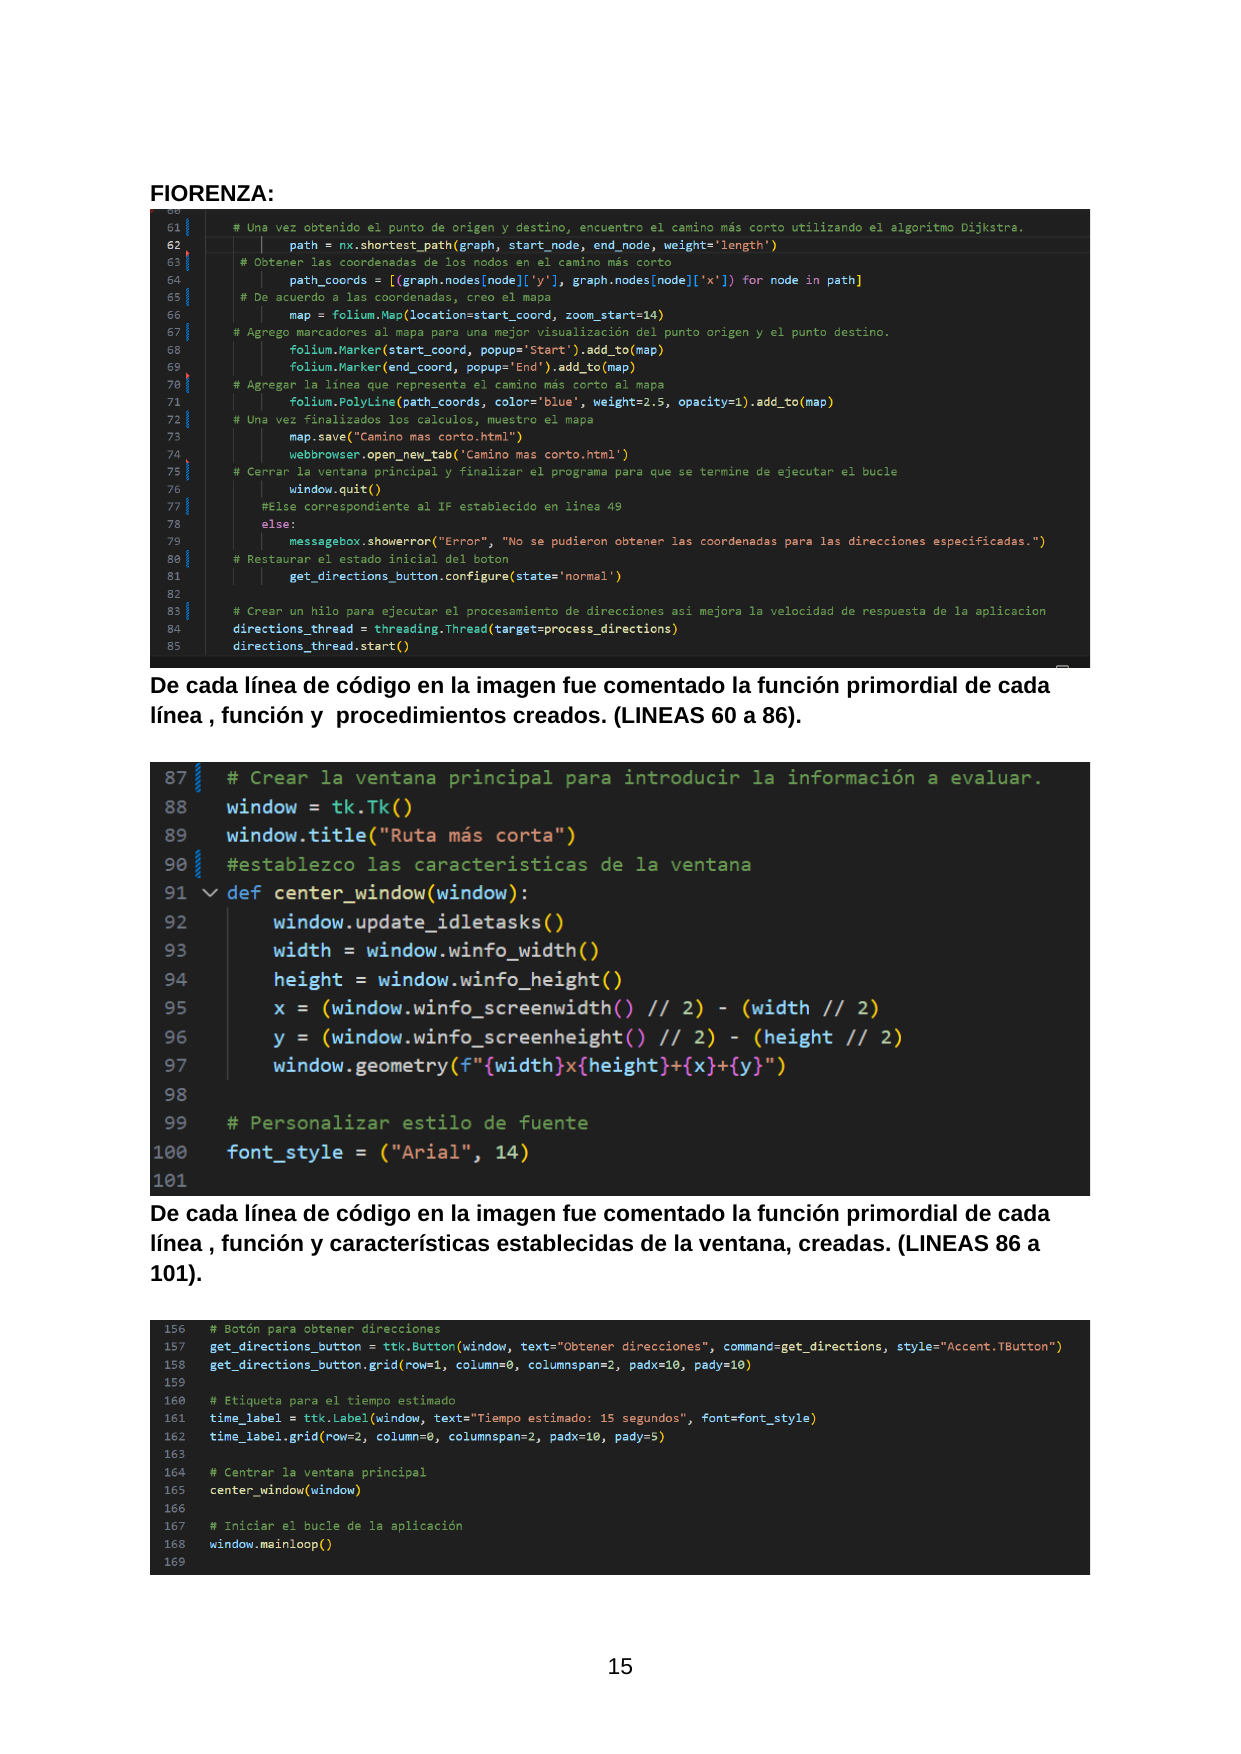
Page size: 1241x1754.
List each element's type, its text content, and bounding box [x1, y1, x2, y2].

picture [150, 209, 1091, 668]
text FIORENZA: [150, 179, 1090, 206]
text De cada línea de código en la imagen fue comentado la función primordial de cada línea , función y procedimientos creados. (LINEAS 60 a 86). [150, 672, 1090, 728]
text De cada línea de código en la imagen fue comentado la función primordial de cada línea , función y características establecidas de la ventana, creadas. (LINEAS 86 a 101). [150, 1200, 1090, 1286]
picture [150, 762, 1091, 1196]
picture [150, 1320, 1091, 1575]
